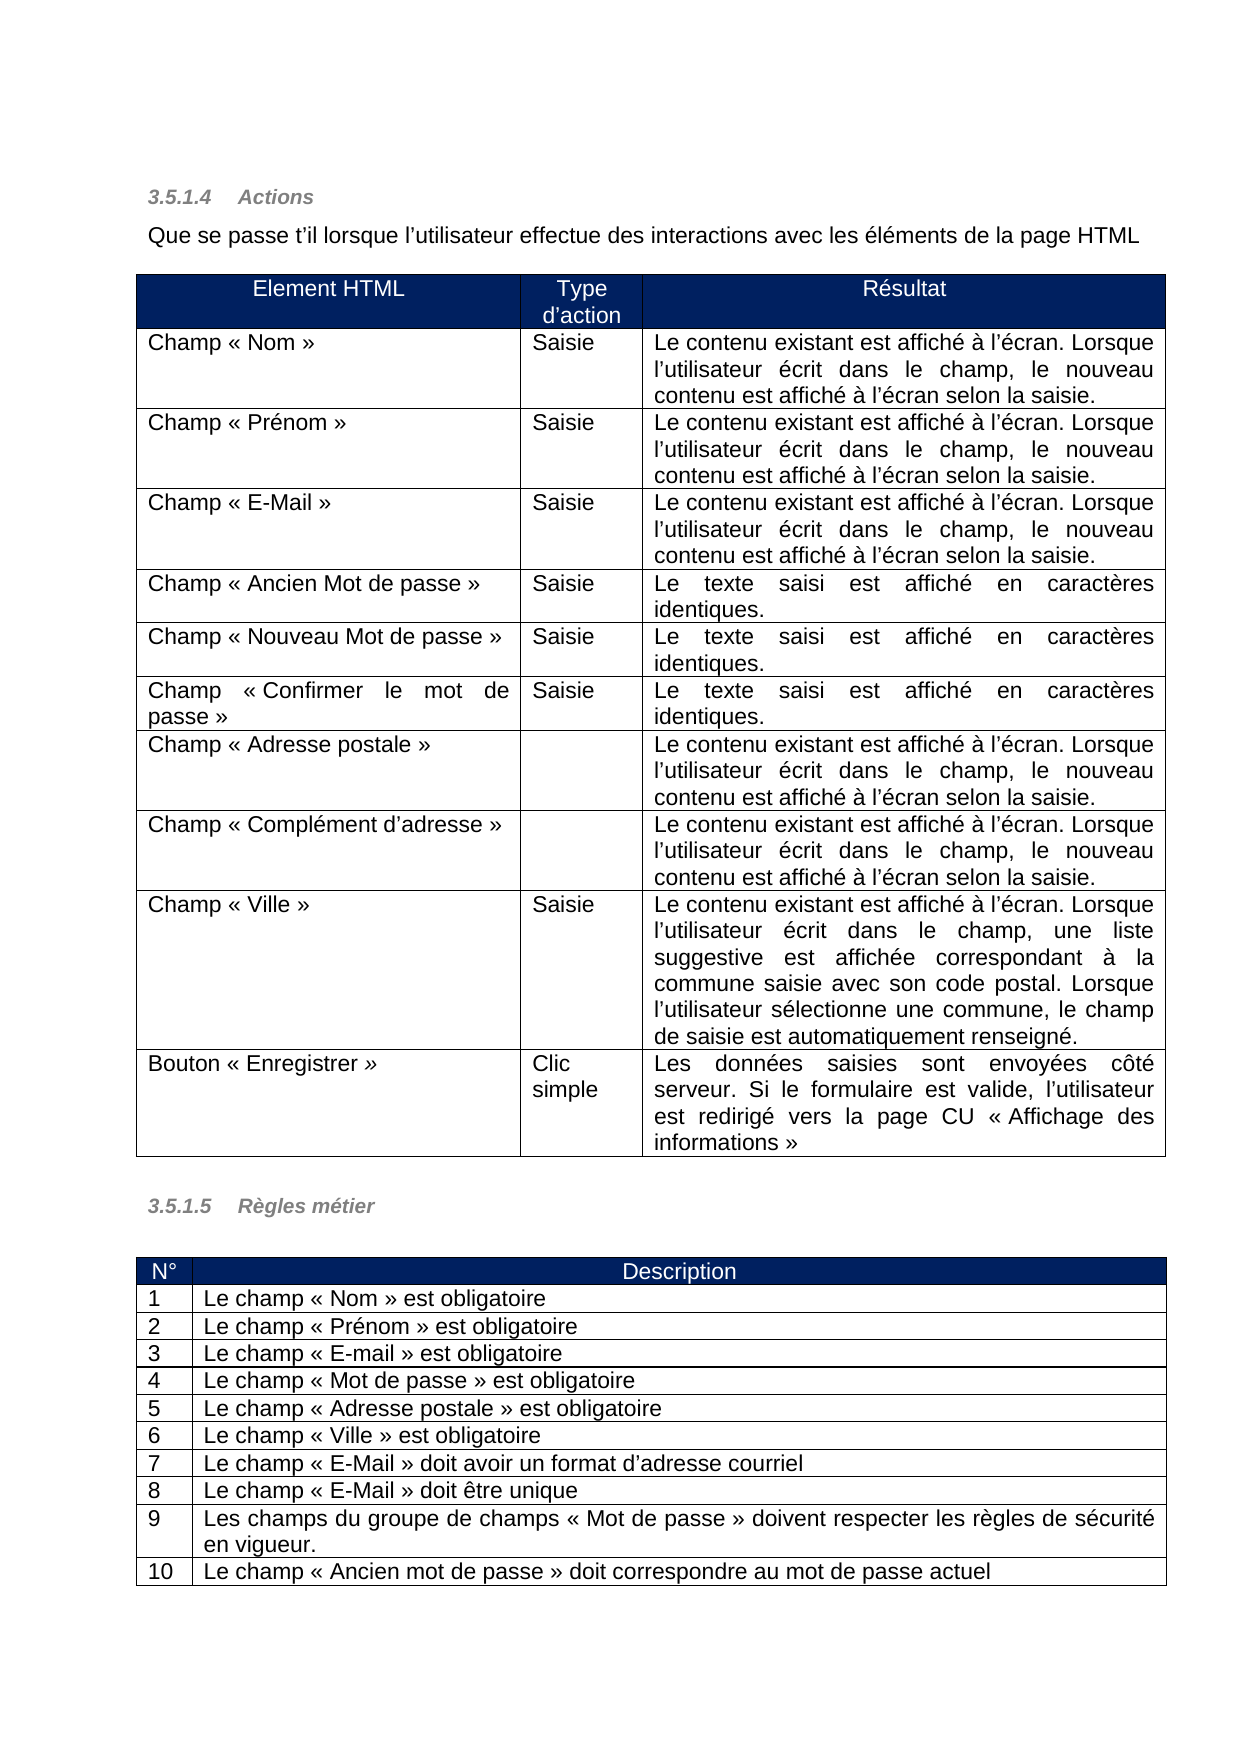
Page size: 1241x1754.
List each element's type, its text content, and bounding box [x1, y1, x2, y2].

subtitle Actions [148, 185, 1162, 209]
table_cell Champ « Ville » [137, 891, 520, 1049]
table_header Résultat [643, 275, 1165, 328]
table_cell 5 [137, 1395, 192, 1421]
text Que se passe t’il lorsque l’utilisateur effectue des interactions avec les éléments de la page HTML [148, 222, 1162, 248]
table_cell Saisie [521, 409, 642, 488]
table_cell Le contenu existant est affiché à l’écran. Lorsque l’utilisateur écrit dans le champ, le nouveau contenu est affiché à l’écran selon la saisie. [643, 489, 1165, 568]
table_cell Champ « E-Mail » [137, 489, 520, 568]
table_cell Champ « Complément d’adresse » [137, 811, 520, 890]
table_cell Saisie [521, 489, 642, 568]
table_cell Champ « Nom » [137, 329, 520, 408]
table_cell Le champ « Ancien mot de passe » doit correspondre au mot de passe actuel [193, 1558, 1166, 1584]
table_cell Le champ « E-Mail » doit être unique [193, 1477, 1166, 1503]
table_cell Le champ « Nom » est obligatoire [193, 1285, 1166, 1312]
table_cell Les données saisies sont envoyées côté serveur. Si le formulaire est valide, l’utilisateur est redirigé vers la page CU « Affichage des informations » [643, 1050, 1165, 1156]
table_cell 3 [137, 1340, 192, 1366]
table_cell Bouton « Enregistrer » [137, 1050, 520, 1156]
table_cell Champ « Nouveau Mot de passe » [137, 623, 520, 676]
table_header N° [137, 1258, 192, 1284]
table_header Element HTML [137, 275, 520, 328]
table_cell 10 [137, 1558, 192, 1584]
table_cell Saisie [521, 623, 642, 676]
table_cell Saisie [521, 677, 642, 730]
table_cell 7 [137, 1450, 192, 1476]
table_cell Champ « Ancien Mot de passe » [137, 570, 520, 622]
table_cell Les champs du groupe de champs « Mot de passe » doivent respecter les règles de sécurité en vigueur. [193, 1505, 1166, 1557]
table_cell Clic simple [521, 1050, 642, 1156]
table_cell 2 [137, 1313, 192, 1339]
table_cell Saisie [521, 570, 642, 622]
table_cell Le champ « Prénom » est obligatoire [193, 1313, 1166, 1339]
table_cell Le contenu existant est affiché à l’écran. Lorsque l’utilisateur écrit dans le champ, le nouveau contenu est affiché à l’écran selon la saisie. [643, 329, 1165, 408]
table_cell Le texte saisi est affiché en caractères identiques. [643, 623, 1165, 676]
table_cell 1 [137, 1285, 192, 1312]
table_cell Le contenu existant est affiché à l’écran. Lorsque l’utilisateur écrit dans le champ, le nouveau contenu est affiché à l’écran selon la saisie. [643, 811, 1165, 890]
table_cell Le contenu existant est affiché à l’écran. Lorsque l’utilisateur écrit dans le champ, le nouveau contenu est affiché à l’écran selon la saisie. [643, 409, 1165, 488]
table_cell Le contenu existant est affiché à l’écran. Lorsque l’utilisateur écrit dans le champ, une liste suggestive est affichée correspondant à la commune saisie avec son code postal. Lorsque l’utilisateur sélectionne une commune, le champ de saisie est automatiquement renseigné. [643, 891, 1165, 1049]
table_cell Champ « Prénom » [137, 409, 520, 488]
table_cell 9 [137, 1505, 192, 1557]
table_cell Le champ « Adresse postale » est obligatoire [193, 1395, 1166, 1421]
table_cell Le contenu existant est affiché à l’écran. Lorsque l’utilisateur écrit dans le champ, le nouveau contenu est affiché à l’écran selon la saisie. [643, 731, 1165, 810]
table_cell Le champ « Ville » est obligatoire [193, 1422, 1166, 1449]
table_cell Le champ « E-mail » est obligatoire [193, 1340, 1166, 1366]
table_cell Champ « Confirmer le mot de passe » [137, 677, 520, 730]
table_cell Saisie [521, 329, 642, 408]
table_cell Saisie [521, 891, 642, 1049]
table_cell Champ « Adresse postale » [137, 731, 520, 810]
table_cell [521, 731, 642, 810]
table_cell Le champ « E-Mail » doit avoir un format d’adresse courriel [193, 1450, 1166, 1476]
table_header Description [193, 1258, 1166, 1284]
table_cell Le texte saisi est affiché en caractères identiques. [643, 677, 1165, 730]
table_header Type d’action [521, 275, 642, 328]
table_cell 4 [137, 1368, 192, 1394]
table_cell Le texte saisi est affiché en caractères identiques. [643, 570, 1165, 622]
table_cell [521, 811, 642, 890]
table_cell 6 [137, 1422, 192, 1449]
table_cell Le champ « Mot de passe » est obligatoire [193, 1368, 1166, 1394]
table_cell 8 [137, 1477, 192, 1503]
subtitle Règles métier [148, 1194, 1162, 1218]
